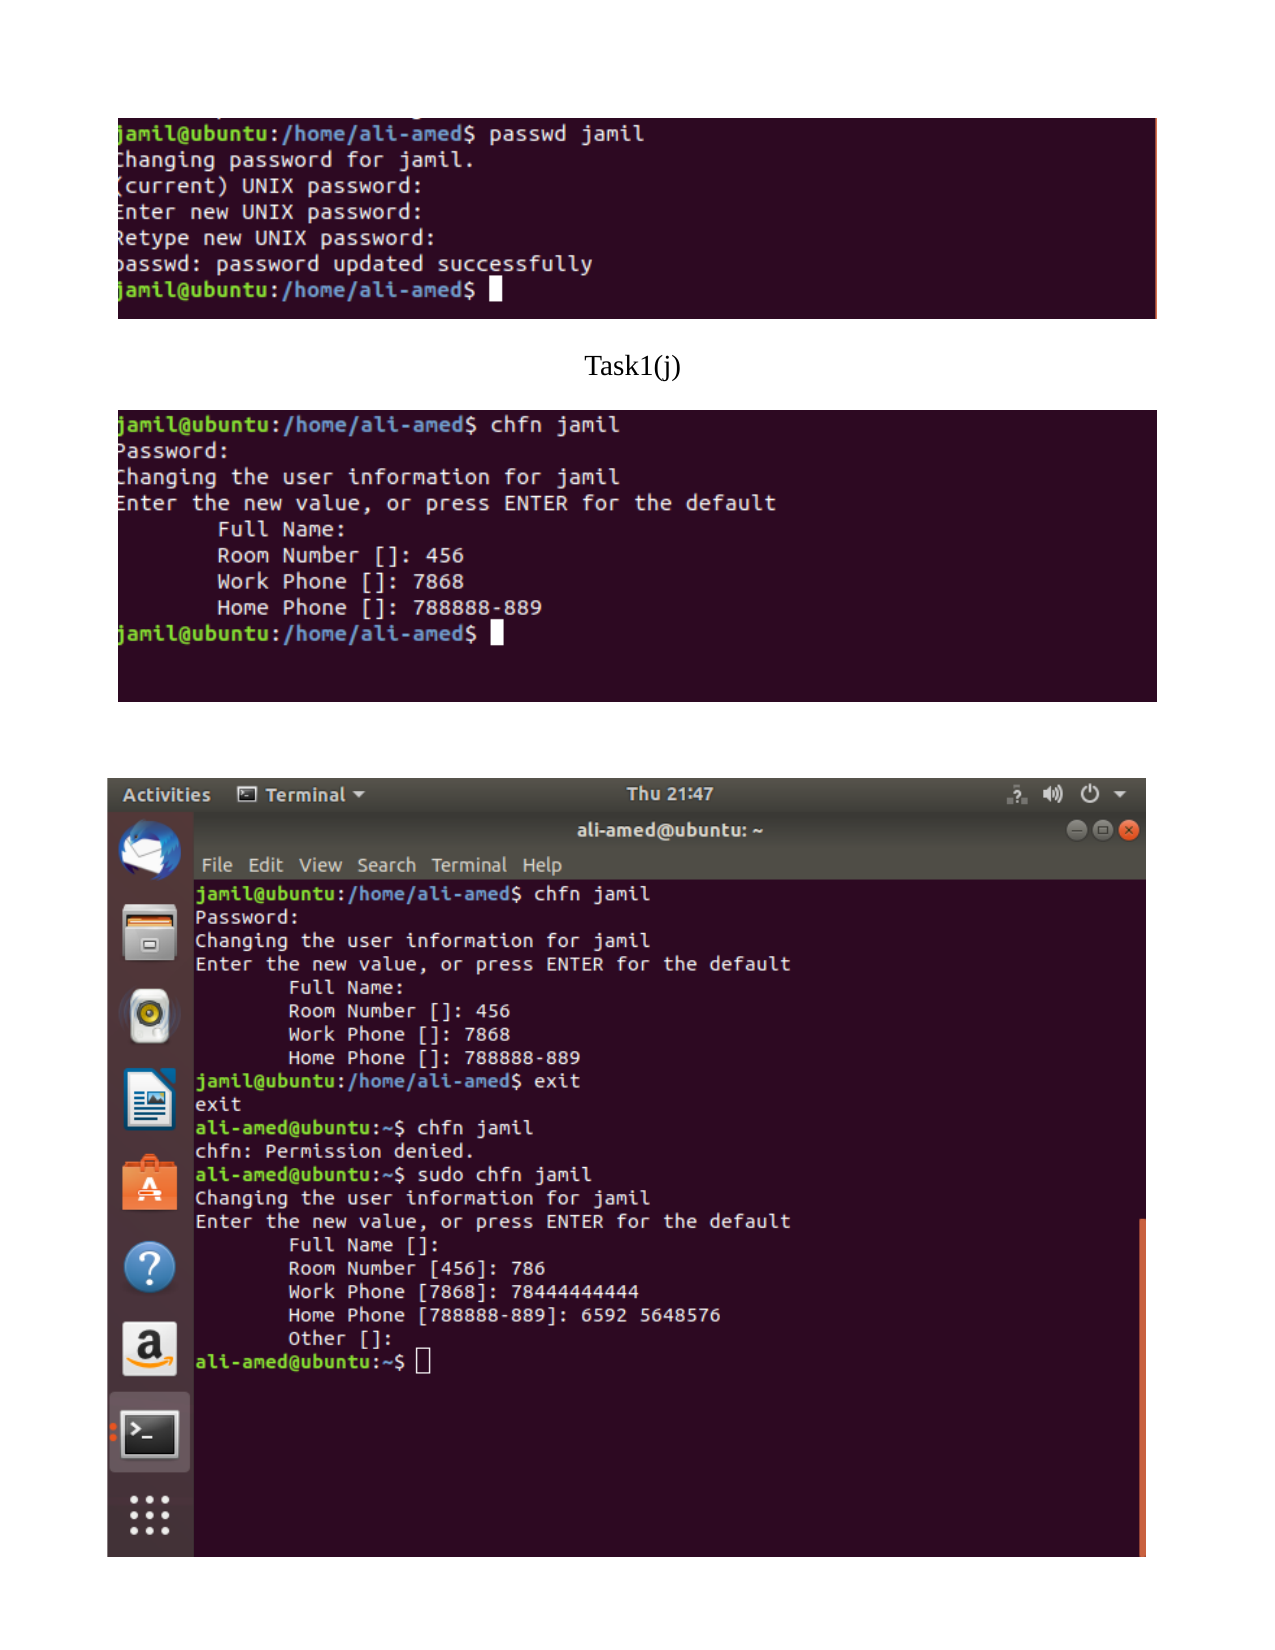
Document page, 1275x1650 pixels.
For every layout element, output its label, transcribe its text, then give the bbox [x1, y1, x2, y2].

picture [118, 410, 1157, 702]
text Task1(j) [118, 348, 1157, 381]
picture [118, 118, 1157, 319]
picture [107, 778, 1146, 1557]
